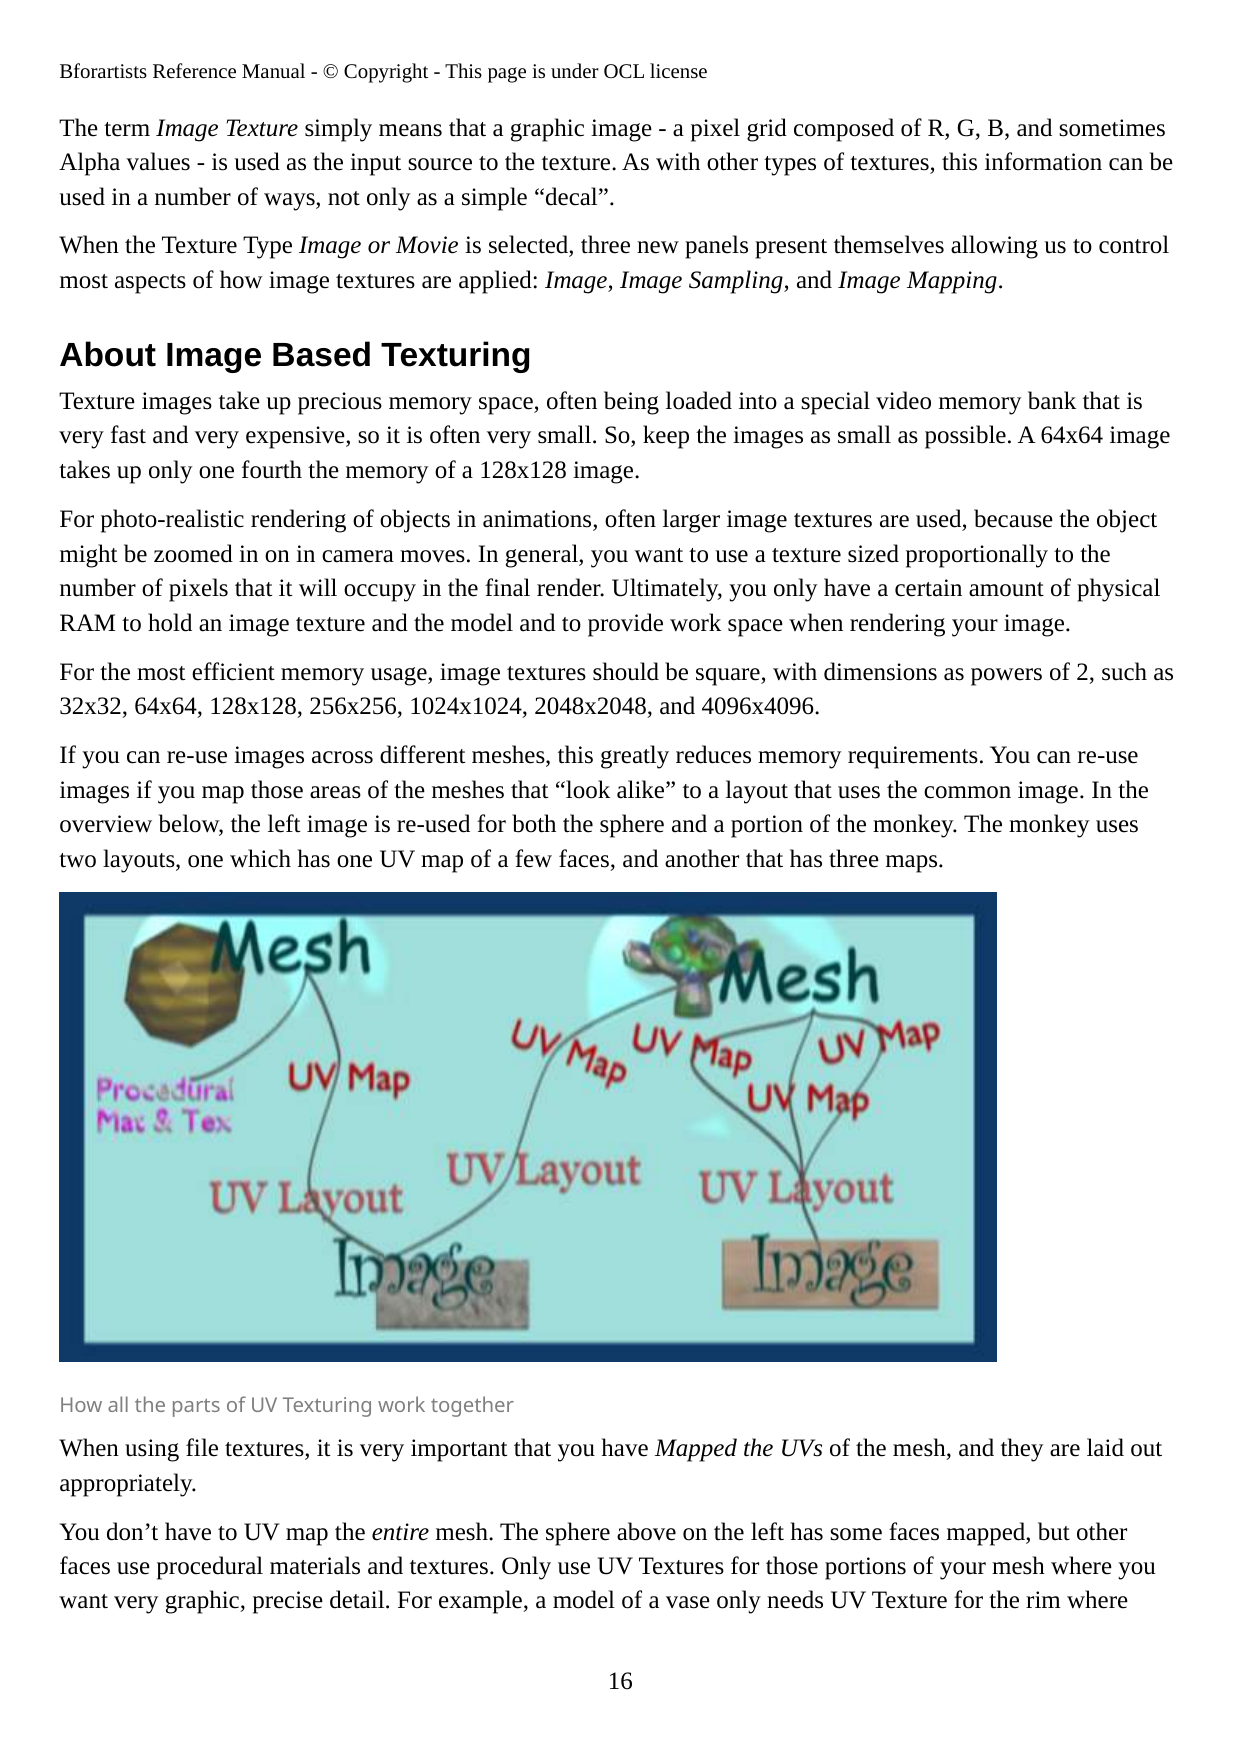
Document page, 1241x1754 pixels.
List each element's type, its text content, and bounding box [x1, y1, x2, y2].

text When using file textures, it is very important that you have Mapped the UVs of the mesh, and they are laid out appropriately. [59, 1433, 1181, 1496]
text You don’t have to UV map the entire mesh. The sphere above on the left has some faces mapped, but other faces use procedural materials and textures. Only use UV Textures for those portions of your mesh where you want very graphic, precise detail. For example, a model of a vase only needs UV Texture for the rim where [59, 1517, 1181, 1614]
text How all the parts of UV Texturing work together [59, 1387, 1181, 1418]
text When the Texture Type Image or Movie is selected, three new panels present themselves allowing us to control most aspects of how image textures are applied: Image, Image Sampling, and Image Mapping. [59, 231, 1181, 294]
text For the most efficient memory usage, image textures should be square, with dimensions as powers of 2, such as 32x32, 64x64, 128x128, 256x256, 1024x1024, 2048x2048, and 4096x4096. [59, 657, 1181, 720]
picture [59, 892, 997, 1362]
subtitle About Image Based Texturing [59, 335, 1181, 374]
text Texture images take up precious memory space, often being loaded into a special video memory bank that is very fast and very expensive, so it is often very small. So, keep the images as small as possible. A 64x64 image takes up only one fourth the memory of a 128x128 image. [59, 386, 1181, 484]
text The term Image Texture simply means that a graphic image - a pixel grid composed of R, G, B, and sometimes Alpha values - is used as the input source to the texture. As with other types of textures, this information can be used in a number of ways, not only as a simple “decal”. [59, 113, 1181, 210]
text If you can re-use images across different meshes, this greatly reduces memory requirements. You can re-use images if you map those areas of the meshes that “look alike” to a layout that uses the common image. In the overview below, the left image is re-used for both the sphere and a portion of the monkey. The monkey uses two layouts, one which has one UV map of a few faces, and another that has three maps. [59, 740, 1181, 872]
text For photo-realistic rendering of objects in animations, often larger image textures are used, because the object might be zoomed in on in camera moves. In general, you want to use a texture sized proportionally to the number of pixels that it will occupy in the final render. Ultimately, you only have a certain amount of physical RAM to hold an image texture and the model and to provide work space when rendering your image. [59, 504, 1181, 636]
